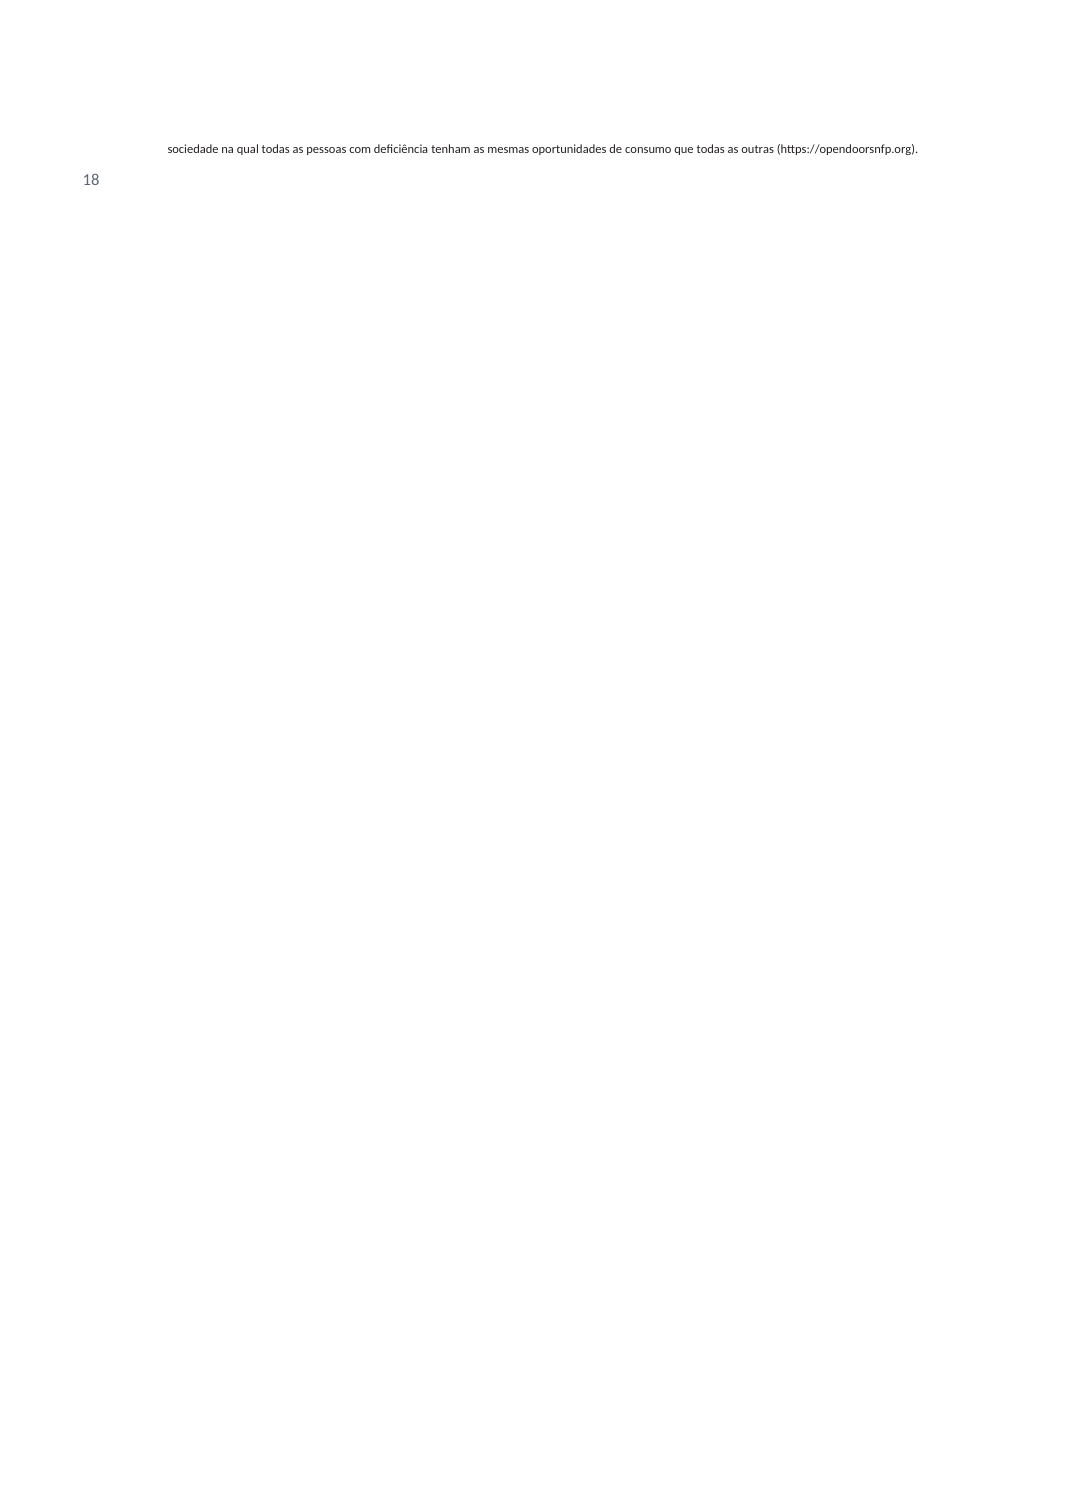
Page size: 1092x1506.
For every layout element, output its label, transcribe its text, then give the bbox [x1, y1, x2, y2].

text 5 A Open Doors Organization (ODO) é uma organização sem fins lucrativos com sede em Chicago, Illinois, fundada em 2000 com o objetivo de criar uma sociedade na qual todas as pessoas com deficiência tenham as mesmas oportunidades de consumo que todas as outras (https://opendoorsnfp.org). [159, 142, 932, 157]
text 18 [82, 169, 1023, 190]
